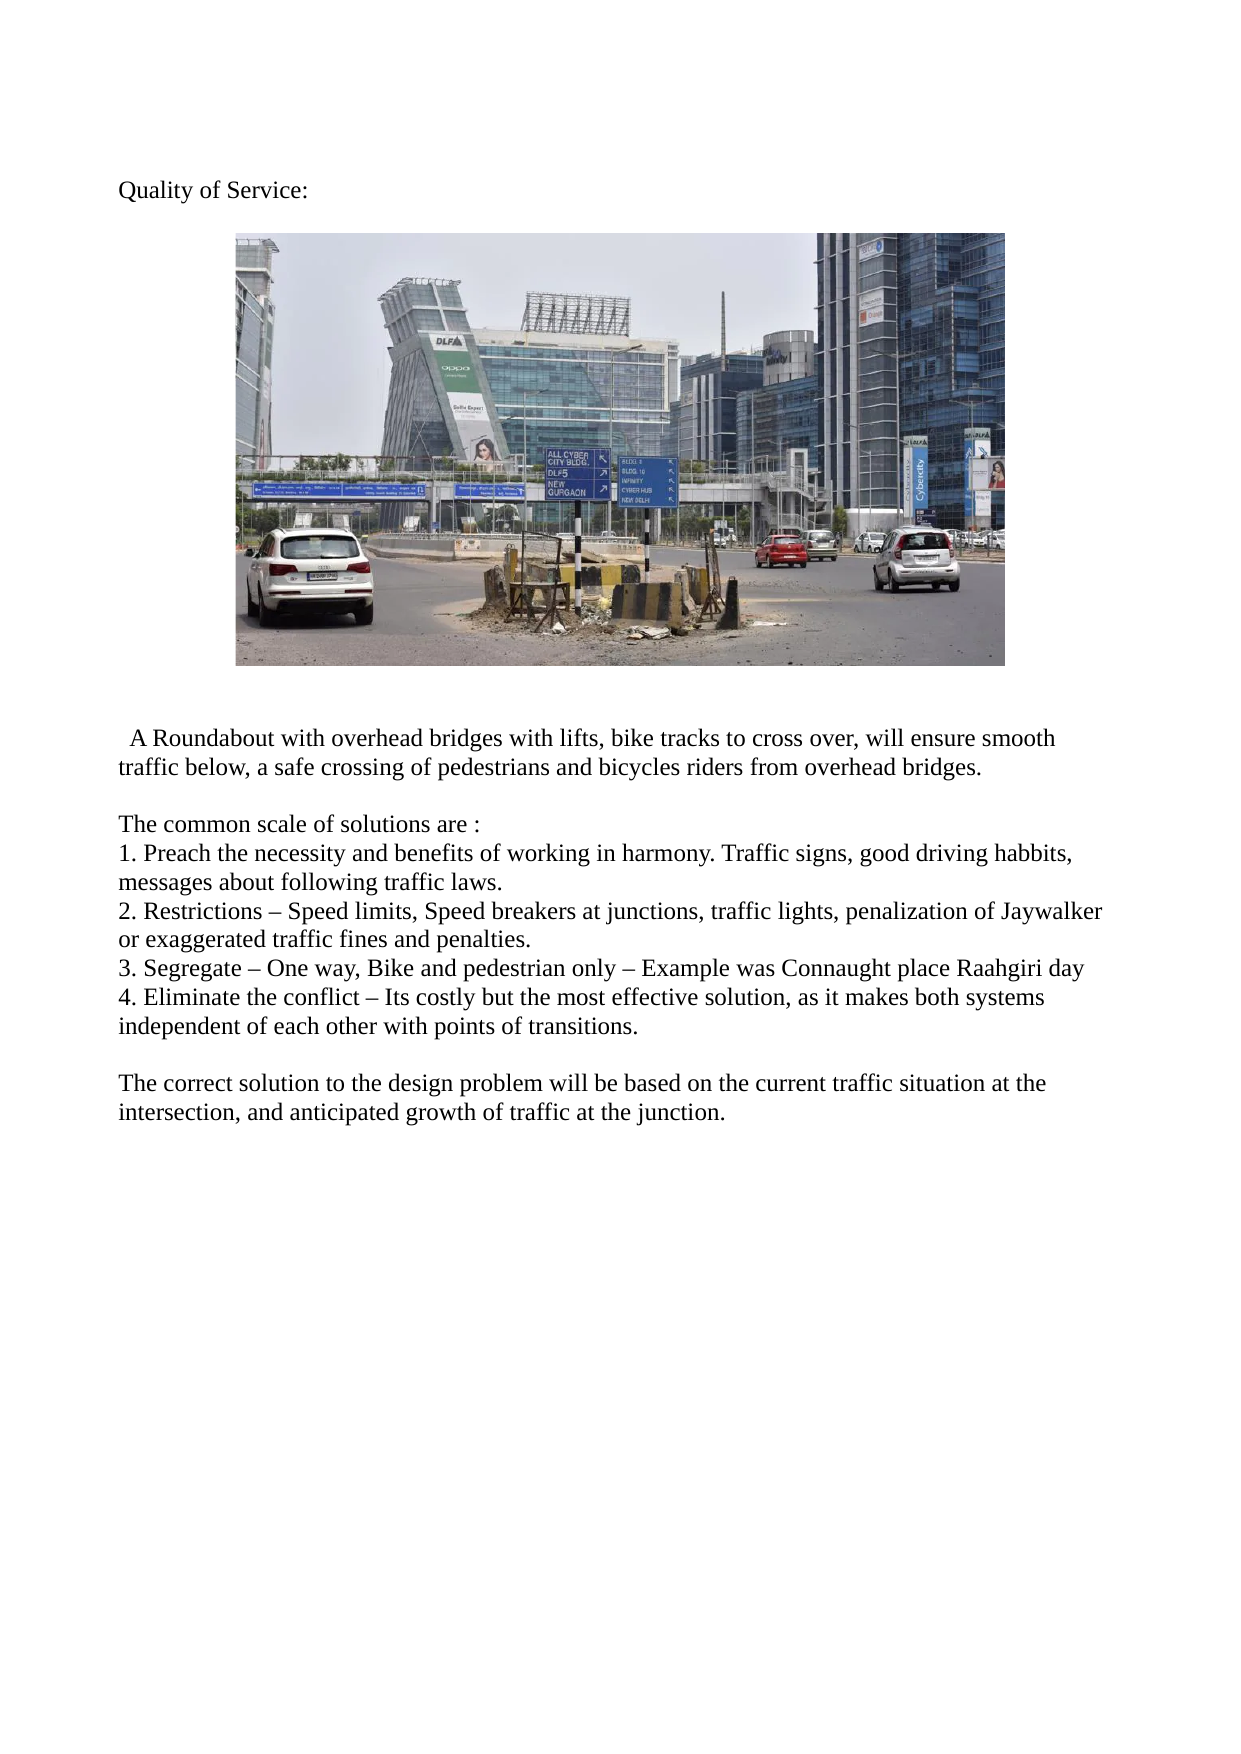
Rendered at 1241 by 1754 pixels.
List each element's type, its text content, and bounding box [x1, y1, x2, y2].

text 3. Segregate – One way, Bike and pedestrian only – Example was Connaught place Raahgiri day [118, 953, 1122, 982]
text The correct solution to the design problem will be based on the current traffic situation at the intersection, and anticipated growth of traffic at the junction. [118, 1068, 1122, 1126]
text 1. Preach the necessity and benefits of working in harmony. Traffic signs, good driving habbits, messages about following traffic laws. [118, 838, 1122, 896]
text The common scale of solutions are : [118, 809, 1122, 838]
text Quality of Service: [118, 176, 1122, 204]
text 4. Eliminate the conflict – Its costly but the most effective solution, as it makes both systems independent of each other with points of transitions. [118, 982, 1122, 1039]
text 2. Restrictions – Speed limits, Speed breakers at junctions, traffic lights, penalization of Jaywalker or exaggerated traffic fines and penalties. [118, 896, 1122, 953]
picture [235, 233, 1005, 666]
text A Roundabout with overhead bridges with lifts, bike tracks to cross over, will ensure smooth traffic below, a safe crossing of pedestrians and bicycles riders from overhead bridges. [118, 723, 1122, 781]
